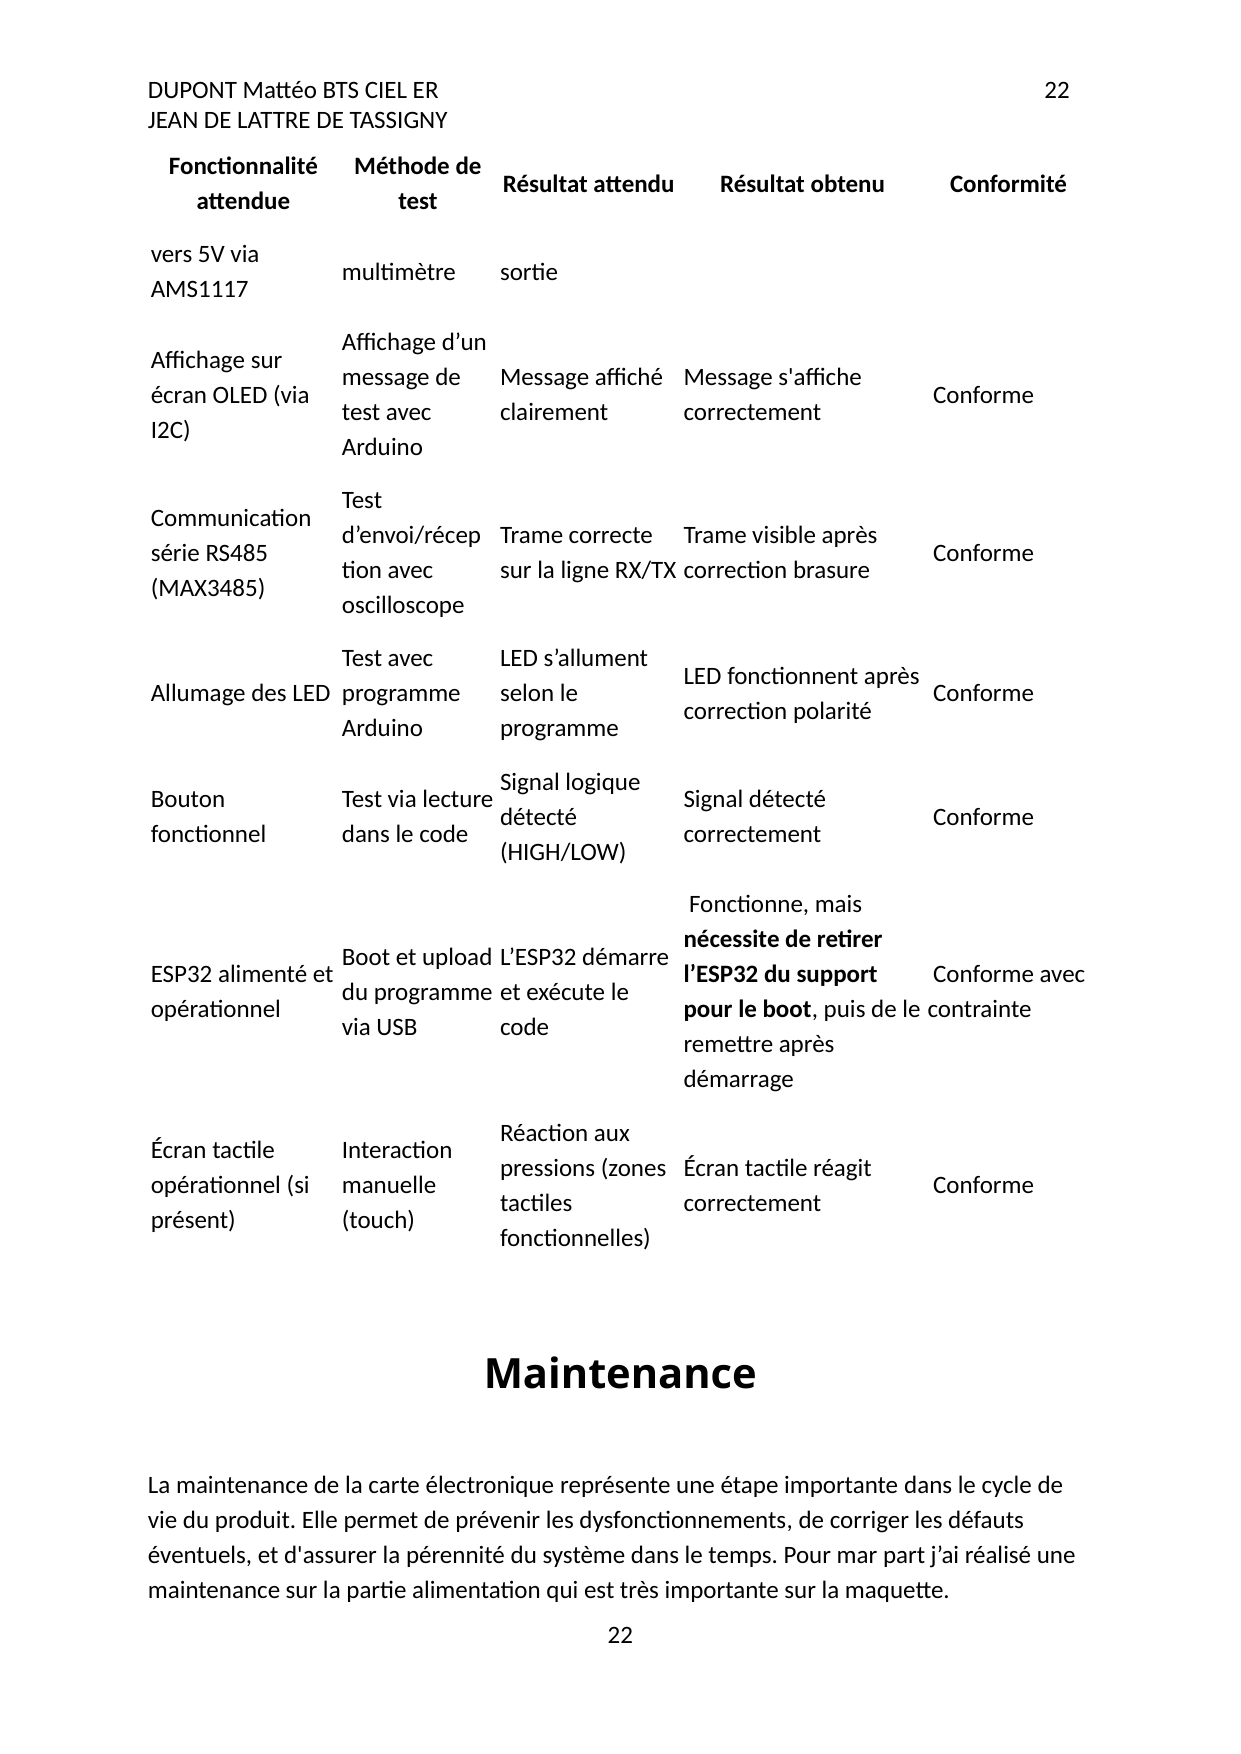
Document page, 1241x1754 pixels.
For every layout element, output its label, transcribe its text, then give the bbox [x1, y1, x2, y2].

table_cell Trame correcte sur la ligne RX/TX [497, 482, 680, 640]
table_cell [680, 236, 924, 324]
table_cell Écran tactile opérationnel (si présent) [148, 1114, 339, 1272]
table_cell Test avec programme Arduino [339, 640, 497, 763]
subtitle Maintenance [148, 1344, 1093, 1401]
table_cell Bouton fonctionnel [148, 763, 339, 886]
table_cell ESP32 alimenté et opérationnel [148, 886, 339, 1114]
table_header Résultat attendu [497, 148, 680, 236]
table_cell Conforme avec contrainte [924, 886, 1093, 1114]
text La maintenance de la carte électronique représente une étape importante dans le cycle de vie du produit. Elle permet de prévenir les dysfonctionnements, de corriger les défauts éventuels, et d'assurer la pérennité du système dans le temps. Pour mar part j’ai réalisé une maintenance sur la partie alimentation qui est très importante sur la maquette. [148, 1469, 1093, 1605]
table_cell Trame visible après correction brasure [680, 482, 924, 640]
table_cell Conforme [924, 763, 1093, 886]
table_cell Réaction aux pressions (zones tactiles fonctionnelles) [497, 1114, 680, 1272]
table_header Méthode de test [339, 148, 497, 236]
table_cell Test d’envoi/réception avec oscilloscope [339, 482, 497, 640]
table_cell Écran tactile réagit correctement [680, 1114, 924, 1272]
table_cell Message affiché clairement [497, 324, 680, 482]
table_cell sortie [497, 236, 680, 324]
table_cell LED fonctionnent après correction polarité [680, 640, 924, 763]
table_header Fonctionnalité attendue [148, 148, 339, 236]
table_cell Fonctionne, mais nécessite de retirer l’ESP32 du support pour le boot, puis de le remettre après démarrage [680, 886, 924, 1114]
table_cell Conforme [924, 324, 1093, 482]
table_cell multimètre [339, 236, 497, 324]
table_cell Boot et upload du programme via USB [339, 886, 497, 1114]
table_cell Message s'affiche correctement [680, 324, 924, 482]
table_header Conformité [924, 148, 1093, 236]
table_cell Signal logique détecté (HIGH/LOW) [497, 763, 680, 886]
table_cell Signal détecté correctement [680, 763, 924, 886]
table_cell Communication série RS485 (MAX3485) [148, 482, 339, 640]
table_header Résultat obtenu [680, 148, 924, 236]
table_cell Affichage sur écran OLED (via I2C) [148, 324, 339, 482]
table_cell LED s’allument selon le programme [497, 640, 680, 763]
table_cell Conforme [924, 640, 1093, 763]
table_cell Conforme [924, 482, 1093, 640]
table_cell Interaction manuelle (touch) [339, 1114, 497, 1272]
table_cell Conforme [924, 1114, 1093, 1272]
table_cell Allumage des LED [148, 640, 339, 763]
table_cell Test via lecture dans le code [339, 763, 497, 886]
table_cell L’ESP32 démarre et exécute le code [497, 886, 680, 1114]
table_cell vers 5V via AMS1117 [148, 236, 339, 324]
table_cell [924, 236, 1093, 324]
table_cell Affichage d’un message de test avec Arduino [339, 324, 497, 482]
